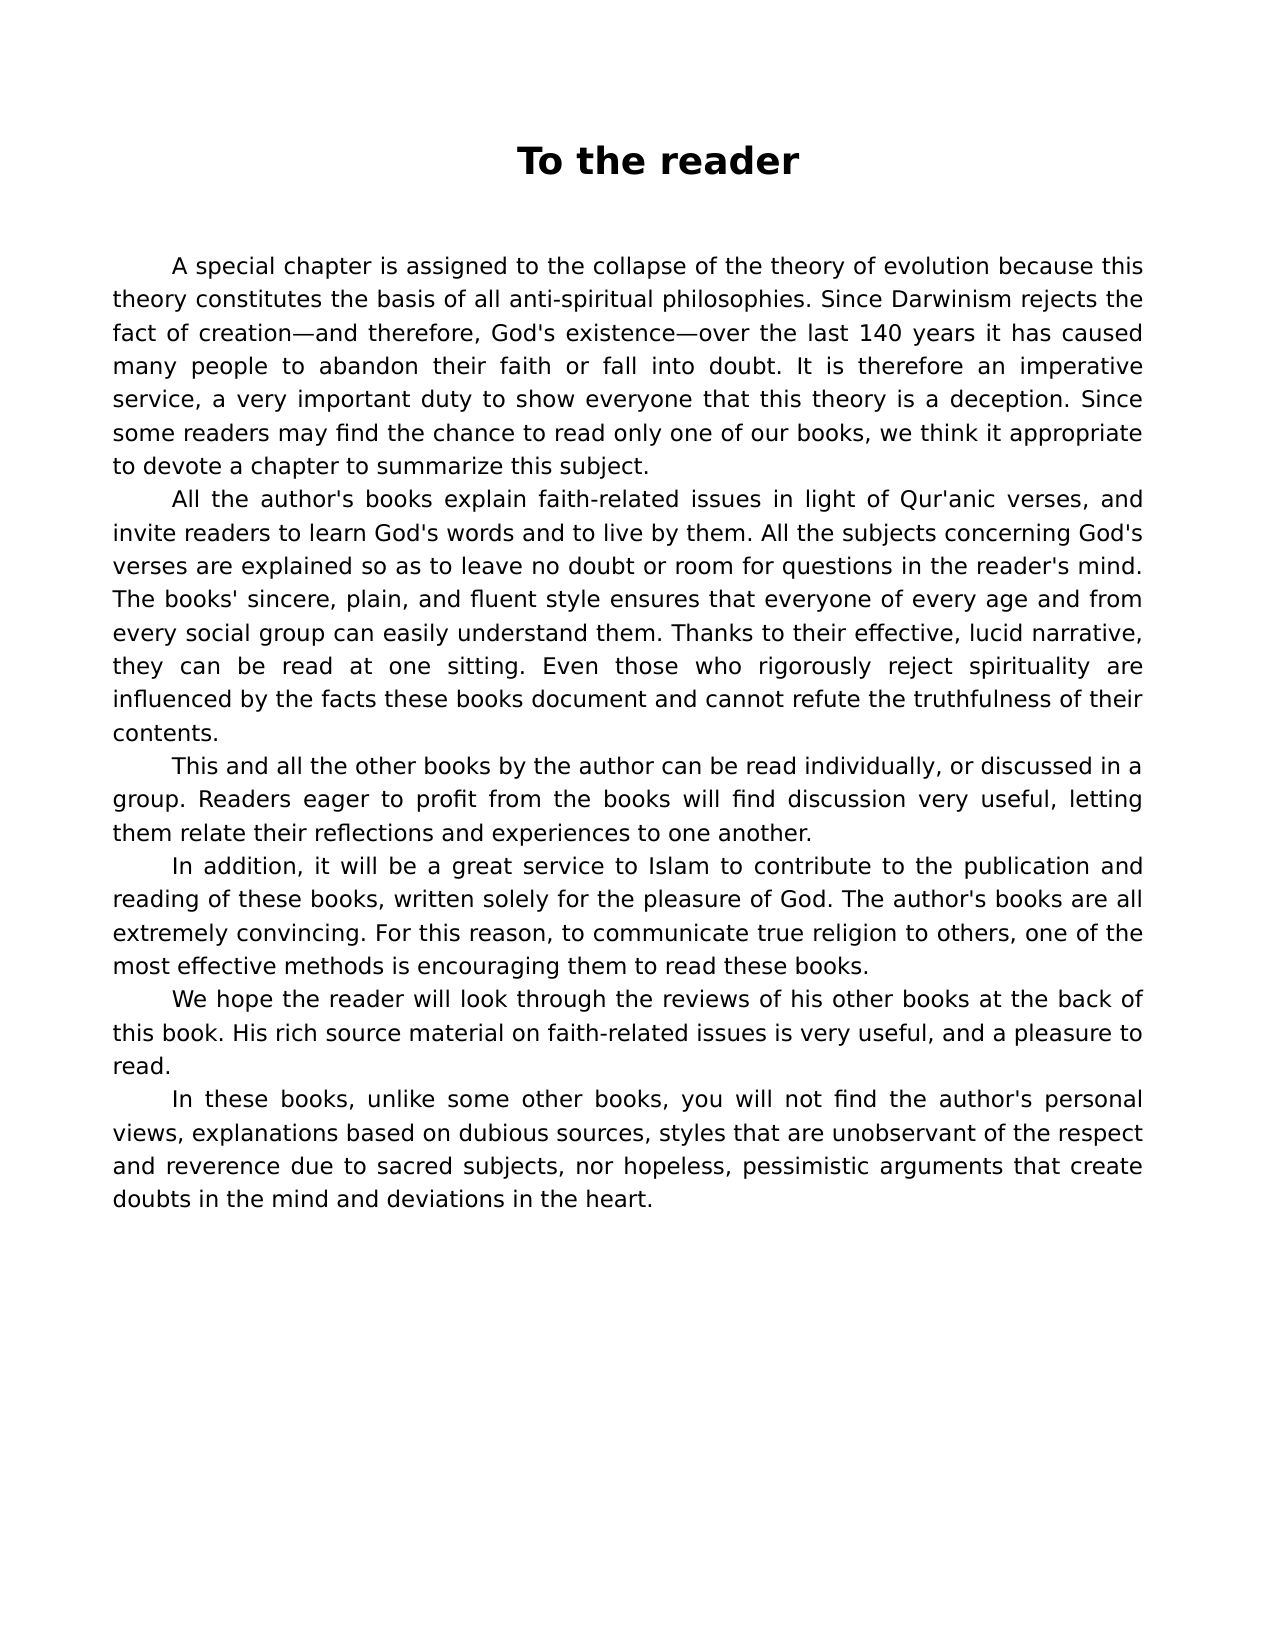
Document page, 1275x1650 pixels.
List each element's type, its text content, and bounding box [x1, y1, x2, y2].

text In addition, it will be a great service to Islam to contribute to the publication and reading of these books, written solely for the pleasure of God. The author's books are all extremely convincing. For this reason, to communicate true religion to others, one of the most effective methods is encouraging them to read these books. [112, 848, 1145, 981]
text To the reader [112, 148, 1145, 181]
text This and all the other books by the author can be read individually, or discussed in a group. Readers eager to profit from the books will find discussion very useful, letting them relate their reflections and experiences to one another. [112, 748, 1145, 848]
text We hope the reader will look through the reviews of his other books at the back of this book. His rich source material on faith-related issues is very useful, and a pleasure to read. [112, 981, 1145, 1081]
text All the author's books explain faith-related issues in light of Qur'anic verses, and invite readers to learn God's words and to live by them. All the subjects concerning God's verses are explained so as to leave no doubt or room for questions in the reader's mind. The books' sincere, plain, and fluent style ensures that everyone of every age and from every social group can easily understand them. Thanks to their effective, lucid narrative, they can be read at one sitting. Even those who rigorously reject spirituality are influenced by the facts these books document and cannot refute the truthfulness of their contents. [112, 481, 1145, 748]
text A special chapter is assigned to the collapse of the theory of evolution because this theory constitutes the basis of all anti-spiritual philosophies. Since Darwinism rejects the fact of creation—and therefore, God's existence—over the last 140 years it has caused many people to abandon their faith or fall into doubt. It is therefore an imperative service, a very important duty to show everyone that this theory is a deception. Since some readers may find the chance to read only one of our books, we think it appropriate to devote a chapter to summarize this subject. [112, 248, 1145, 481]
text In these books, unlike some other books, you will not find the author's personal views, explanations based on dubious sources, styles that are unobservant of the respect and reverence due to sacred subjects, nor hopeless, pessimistic arguments that create doubts in the mind and deviations in the heart. [112, 1081, 1145, 1214]
